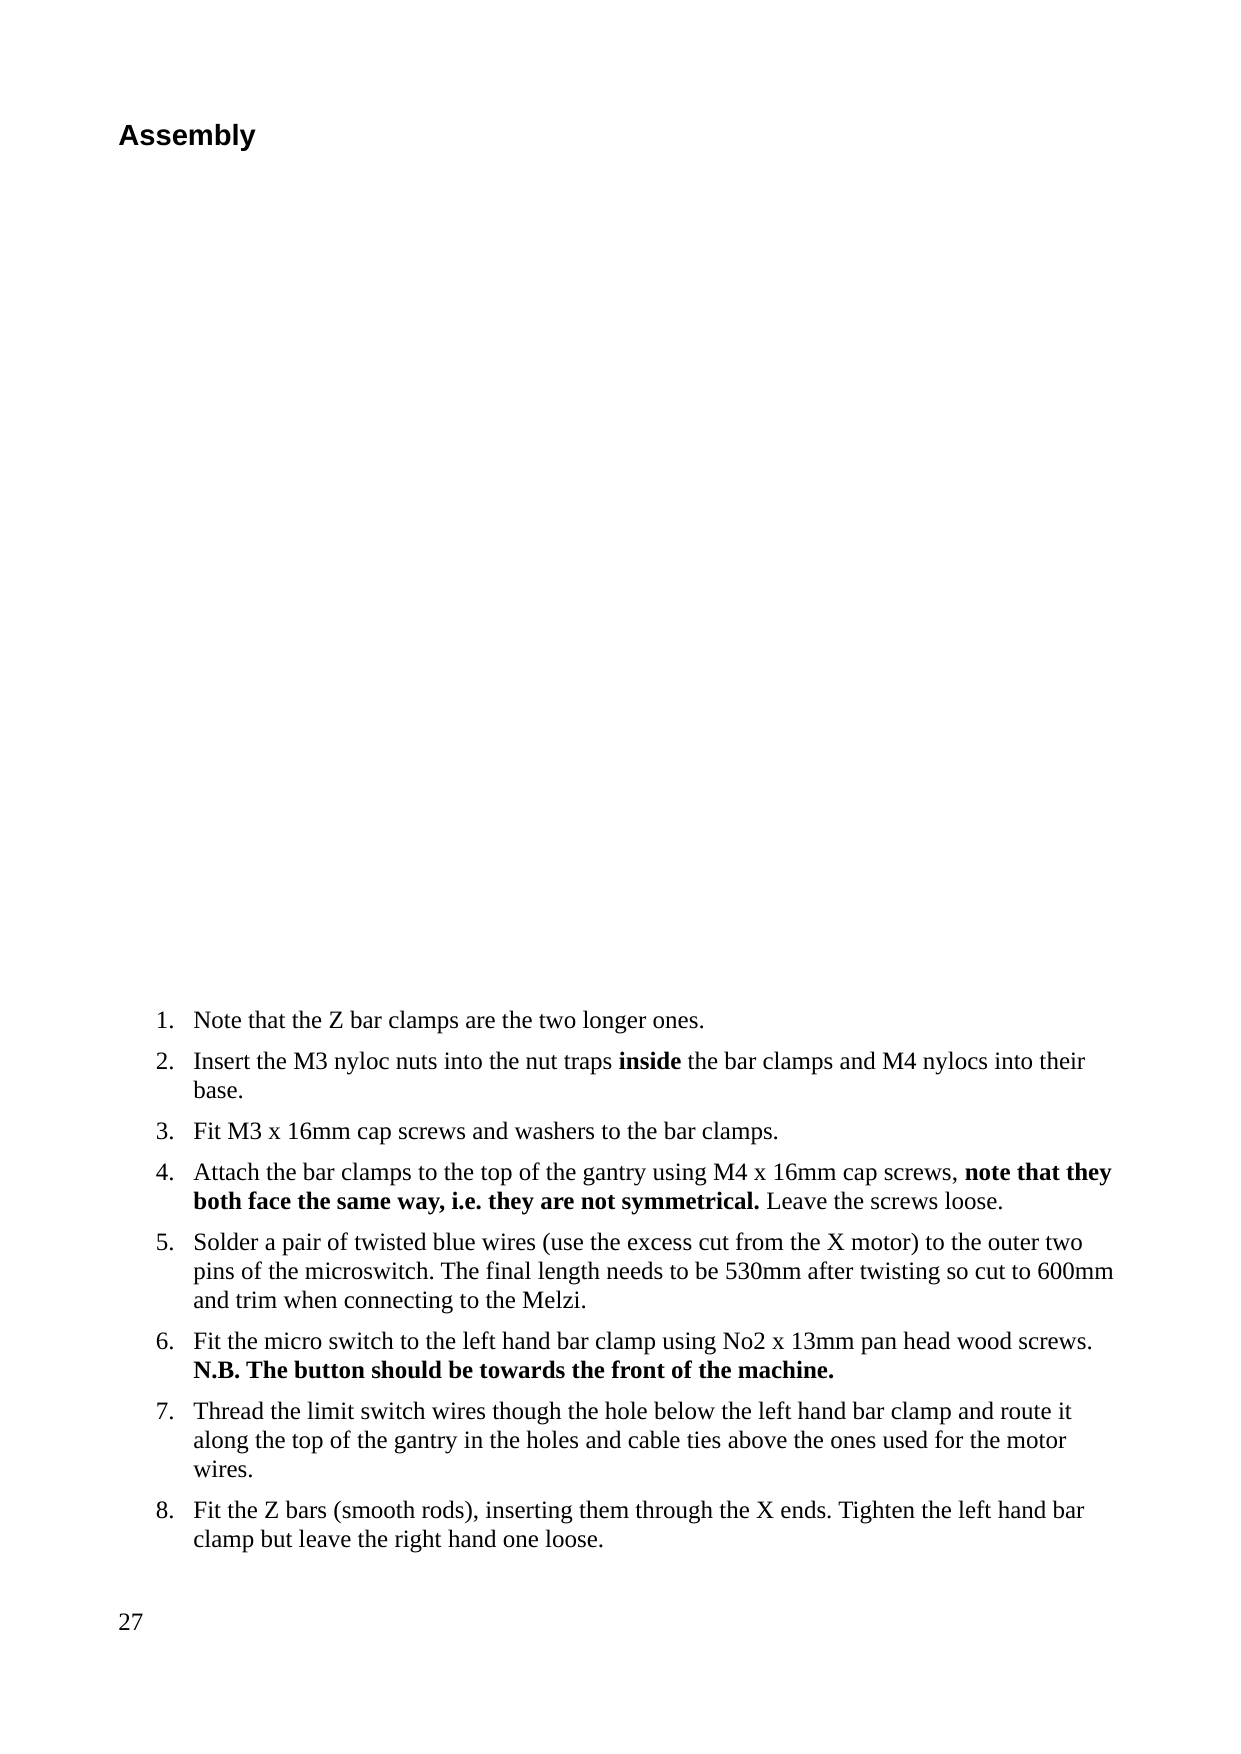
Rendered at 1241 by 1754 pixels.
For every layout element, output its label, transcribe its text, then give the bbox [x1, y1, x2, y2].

list Fit the micro switch to the left hand bar clamp using No2 x 13mm pan head wood screws. N.B. The button should be towards the front of the machine. [156, 1326, 1122, 1384]
list Fit the Z bars (smooth rods), inserting them through the X ends. Tighten the left hand bar clamp but leave the right hand one loose. [156, 1495, 1122, 1552]
list Fit M3 x 16mm cap screws and washers to the bar clamps. [156, 1116, 1122, 1145]
list Note that the Z bar clamps are the two longer ones. [156, 1005, 1122, 1034]
subtitle Assembly [118, 118, 1122, 152]
list Thread the limit switch wires though the hole below the left hand bar clamp and route it along the top of the gantry in the holes and cable ties above the ones used for the motor wires. [156, 1396, 1122, 1482]
list Attach the bar clamps to the top of the gantry using M4 x 16mm cap screws, note that they both face the same way, i.e. they are not symmetrical. Leave the screws loose. [156, 1157, 1122, 1215]
list Insert the M3 nyloc nuts into the nut traps inside the bar clamps and M4 nylocs into their base. [156, 1046, 1122, 1104]
list Solder a pair of twisted blue wires (use the excess cut from the X motor) to the outer two pins of the microswitch. The final length needs to be 530mm after twisting so cut to 600mm and trim when connecting to the Melzi. [156, 1227, 1122, 1314]
